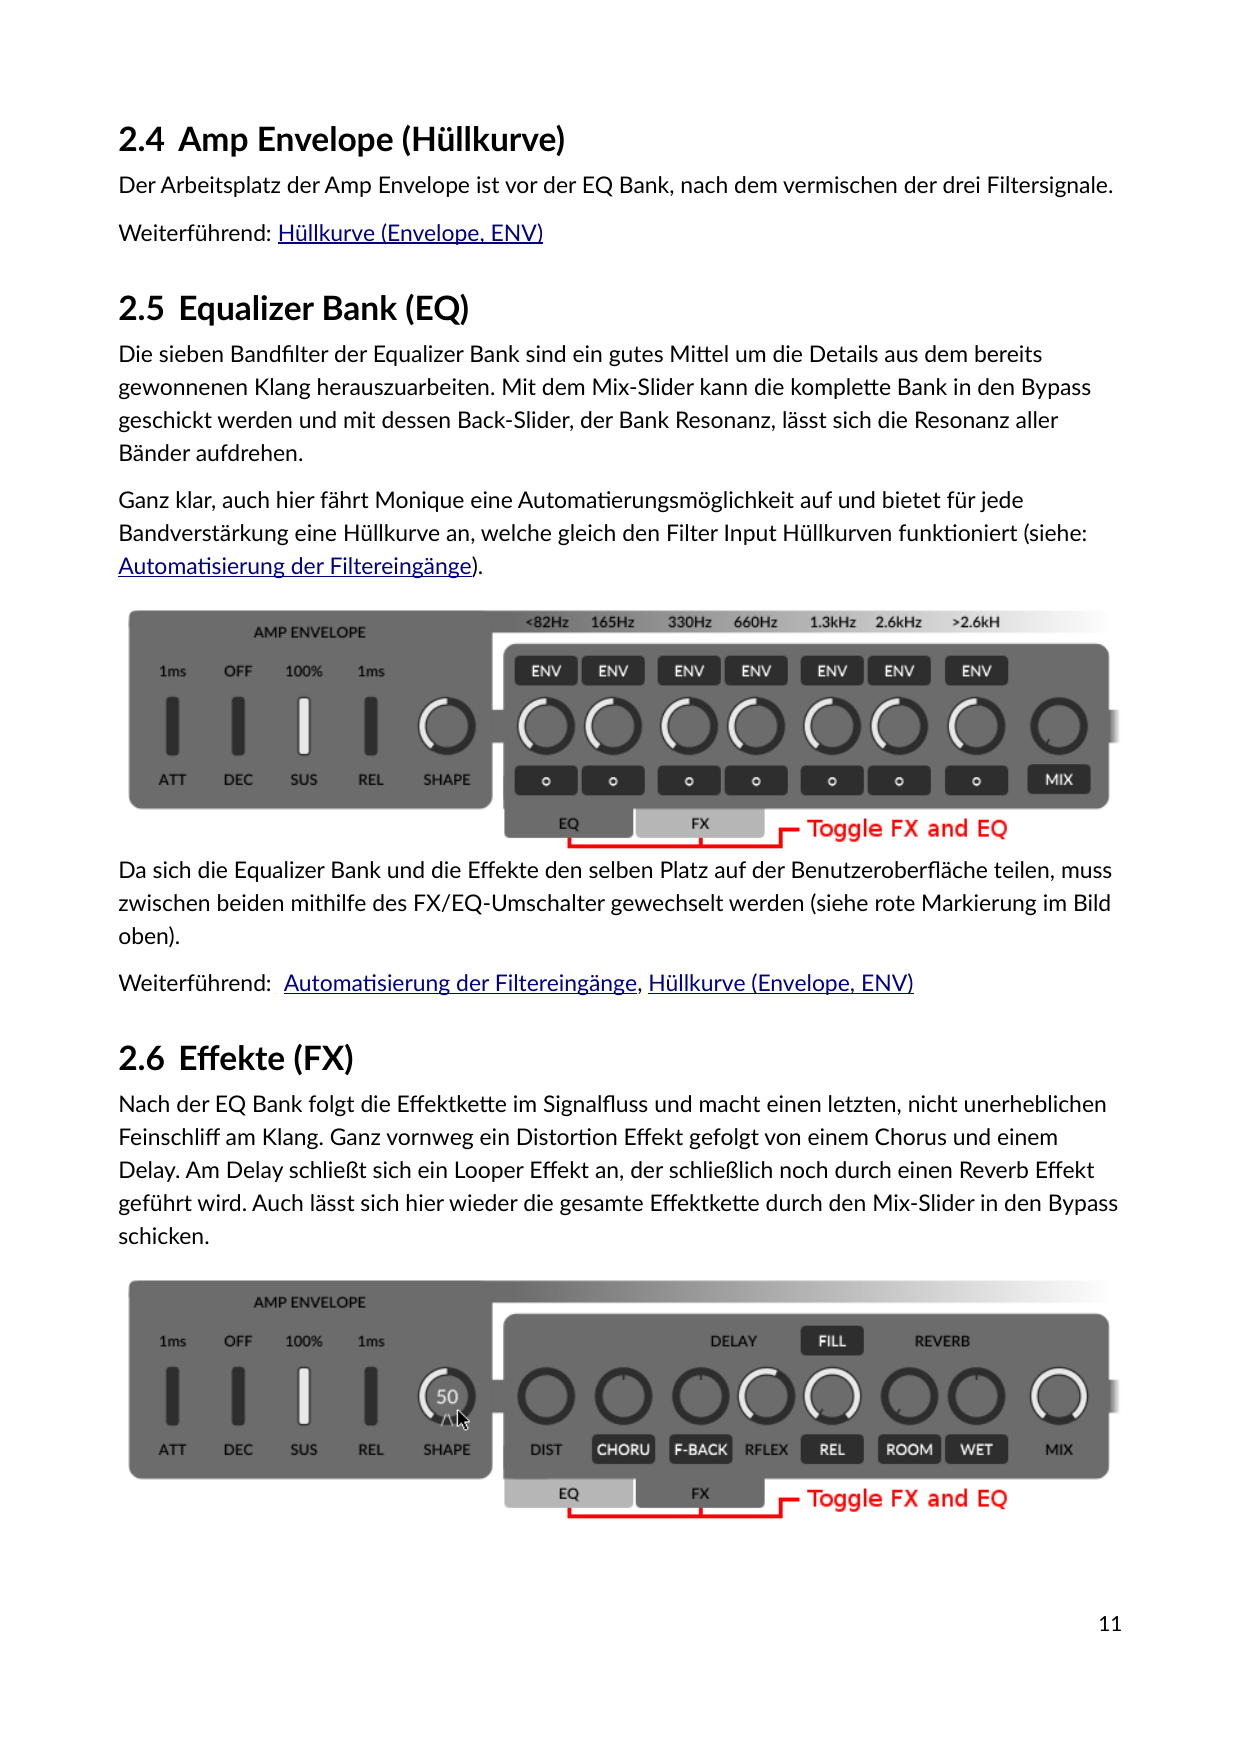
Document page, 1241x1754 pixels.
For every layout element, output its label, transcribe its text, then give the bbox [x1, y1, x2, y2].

picture [118, 1269, 1123, 1521]
subtitle Amp Envelope (Hüllkurve) [118, 118, 1122, 158]
subtitle Effekte (FX) [118, 1037, 1122, 1078]
text Weiterführend: Automatisierung der Filtereingänge, Hüllkurve (Envelope, ENV) [118, 969, 1122, 997]
text Der Arbeitsplatz der Amp Envelope ist vor der EQ Bank, nach dem vermischen der drei Filtersignale. [118, 171, 1122, 198]
picture [118, 599, 1123, 851]
text Weiterführend: Hüllkurve (Envelope, ENV) [118, 218, 1122, 246]
text Ganz klar, auch hier fährt Monique eine Automatierungsmöglichkeit auf und bietet für jede Bandverstärkung eine Hüllkurve an, welche gleich den Filter Input Hüllkurven funktioniert (siehe: Automatisierung der Filtereingänge). [118, 486, 1122, 579]
subtitle Equalizer Bank (EQ) [118, 287, 1122, 327]
text Die sieben Bandfilter der Equalizer Bank sind ein gutes Mittel um die Details aus dem bereits gewonnenen Klang herauszuarbeiten. Mit dem Mix-Slider kann die komplette Bank in den Bypass geschickt werden und mit dessen Back-Slider, der Bank Resonanz, lässt sich die Resonanz aller Bänder aufdrehen. [118, 339, 1122, 466]
text Da sich die Equalizer Bank und die Effekte den selben Platz auf der Benutzeroberfläche teilen, muss zwischen beiden mithilfe des FX/EQ-Umschalter gewechselt werden (siehe rote Markierung im Bild oben). [118, 851, 1122, 949]
text Nach der EQ Bank folgt die Effektkette im Signalfluss und macht einen letzten, nicht unerheblichen Feinschliff am Klang. Ganz vornweg ein Distortion Effekt gefolgt von einem Chorus und einem Delay. Am Delay schließt sich ein Looper Effekt an, der schließlich noch durch einen Reverb Effekt geführt wird. Auch lässt sich hier wieder die gesamte Effektkette durch den Mix-Slider in den Bypass schicken. [118, 1090, 1122, 1249]
